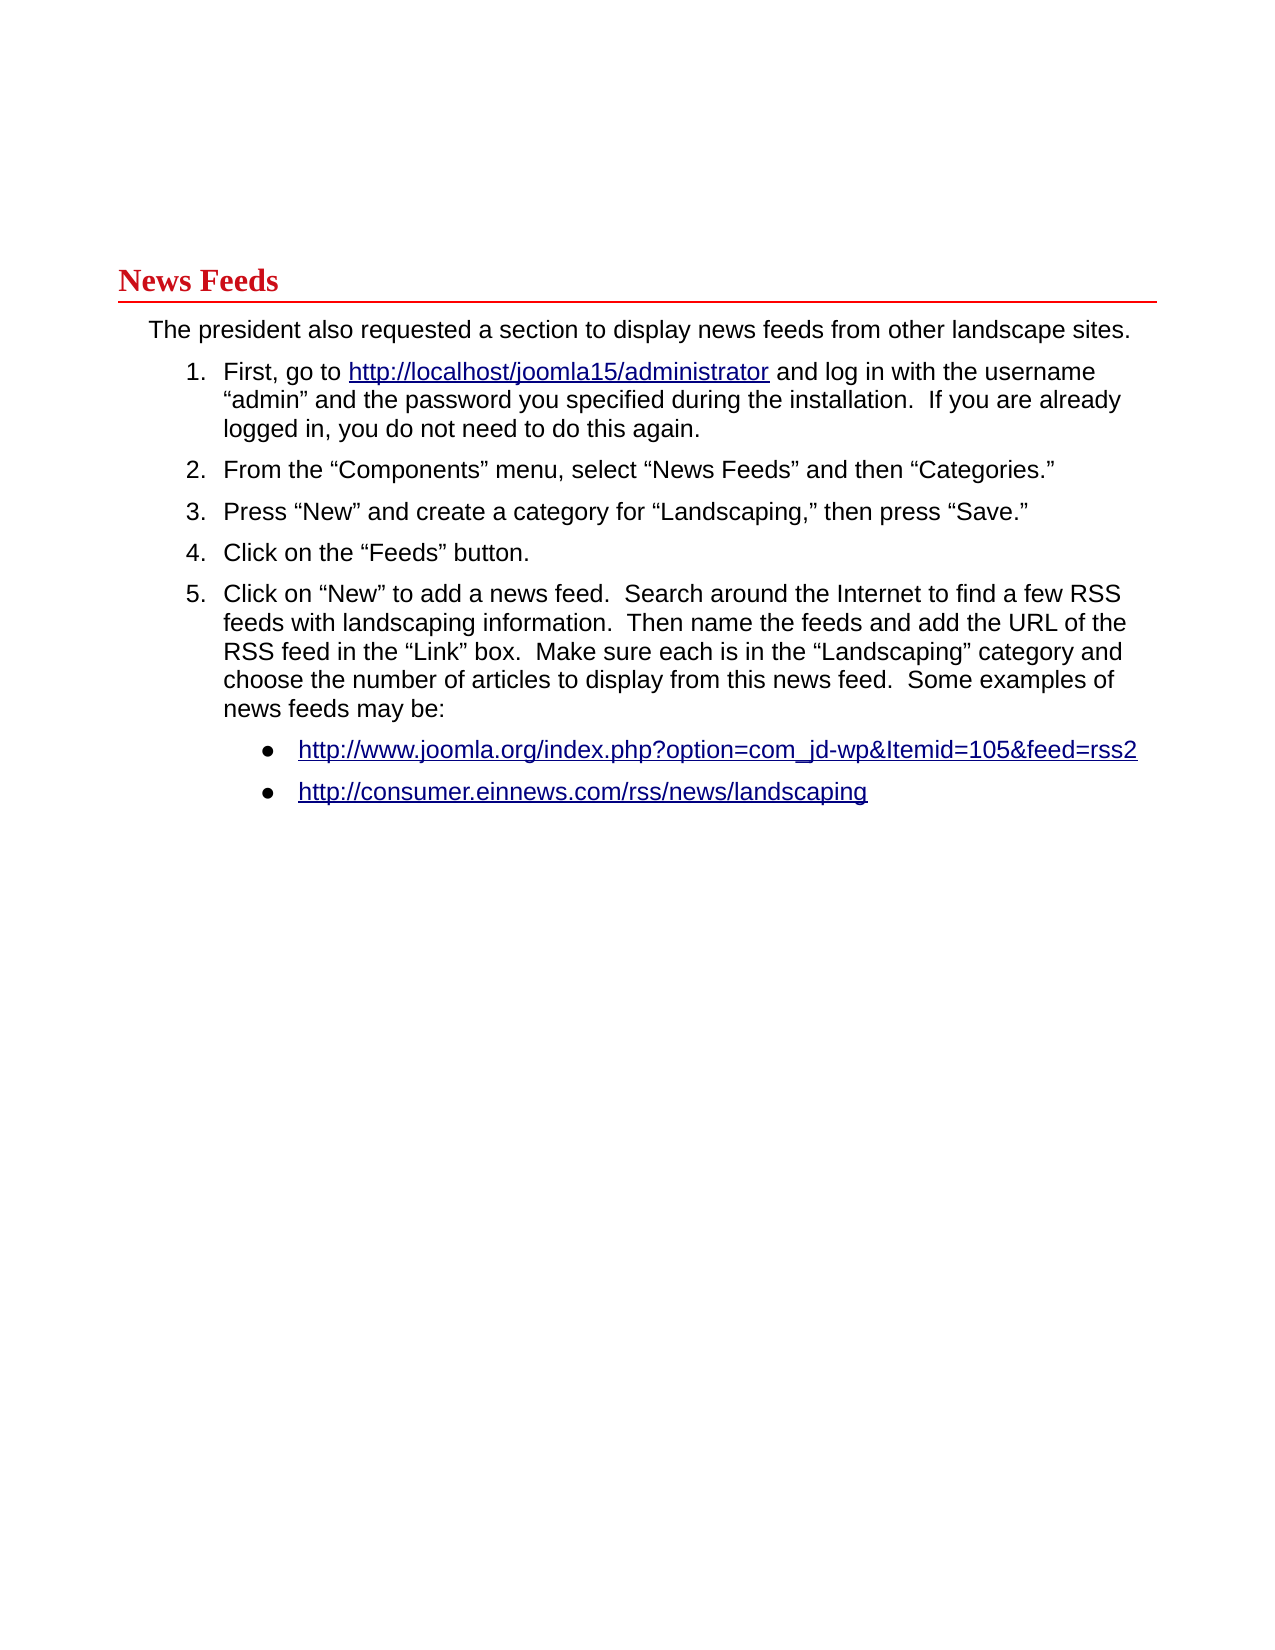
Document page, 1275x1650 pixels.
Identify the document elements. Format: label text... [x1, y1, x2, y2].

list First, go to http://localhost/joomla15/administrator and log in with the username “admin” and the password you specified during the installation. If you are already logged in, you do not need to do this again. [186, 357, 1157, 443]
list Click on the “Feeds” button. [186, 538, 1157, 567]
list From the “Components” menu, select “News Feeds” and then “Categories.” [186, 455, 1157, 484]
subtitle News Feeds [118, 262, 1157, 301]
list Press “New” and create a category for “Landscaping,” then press “Save.” [186, 497, 1157, 525]
text The president also requested a section to display news feeds from other landscape sites. [148, 315, 1157, 344]
list Click on “New” to add a news feed. Search around the Internet to find a few RSS feeds with landscaping information. Then name the feeds and add the URL of the RSS feed in the “Link” box. Make sure each is in the “Landscaping” category and choose the number of articles to display from this news feed. Some examples of news feeds may be: [186, 579, 1157, 723]
list http://www.joomla.org/index.php?option=com_jd-wp&Itemid=105&feed=rss2 [261, 735, 1157, 764]
list http://consumer.einnews.com/rss/news/landscaping [261, 777, 1157, 805]
